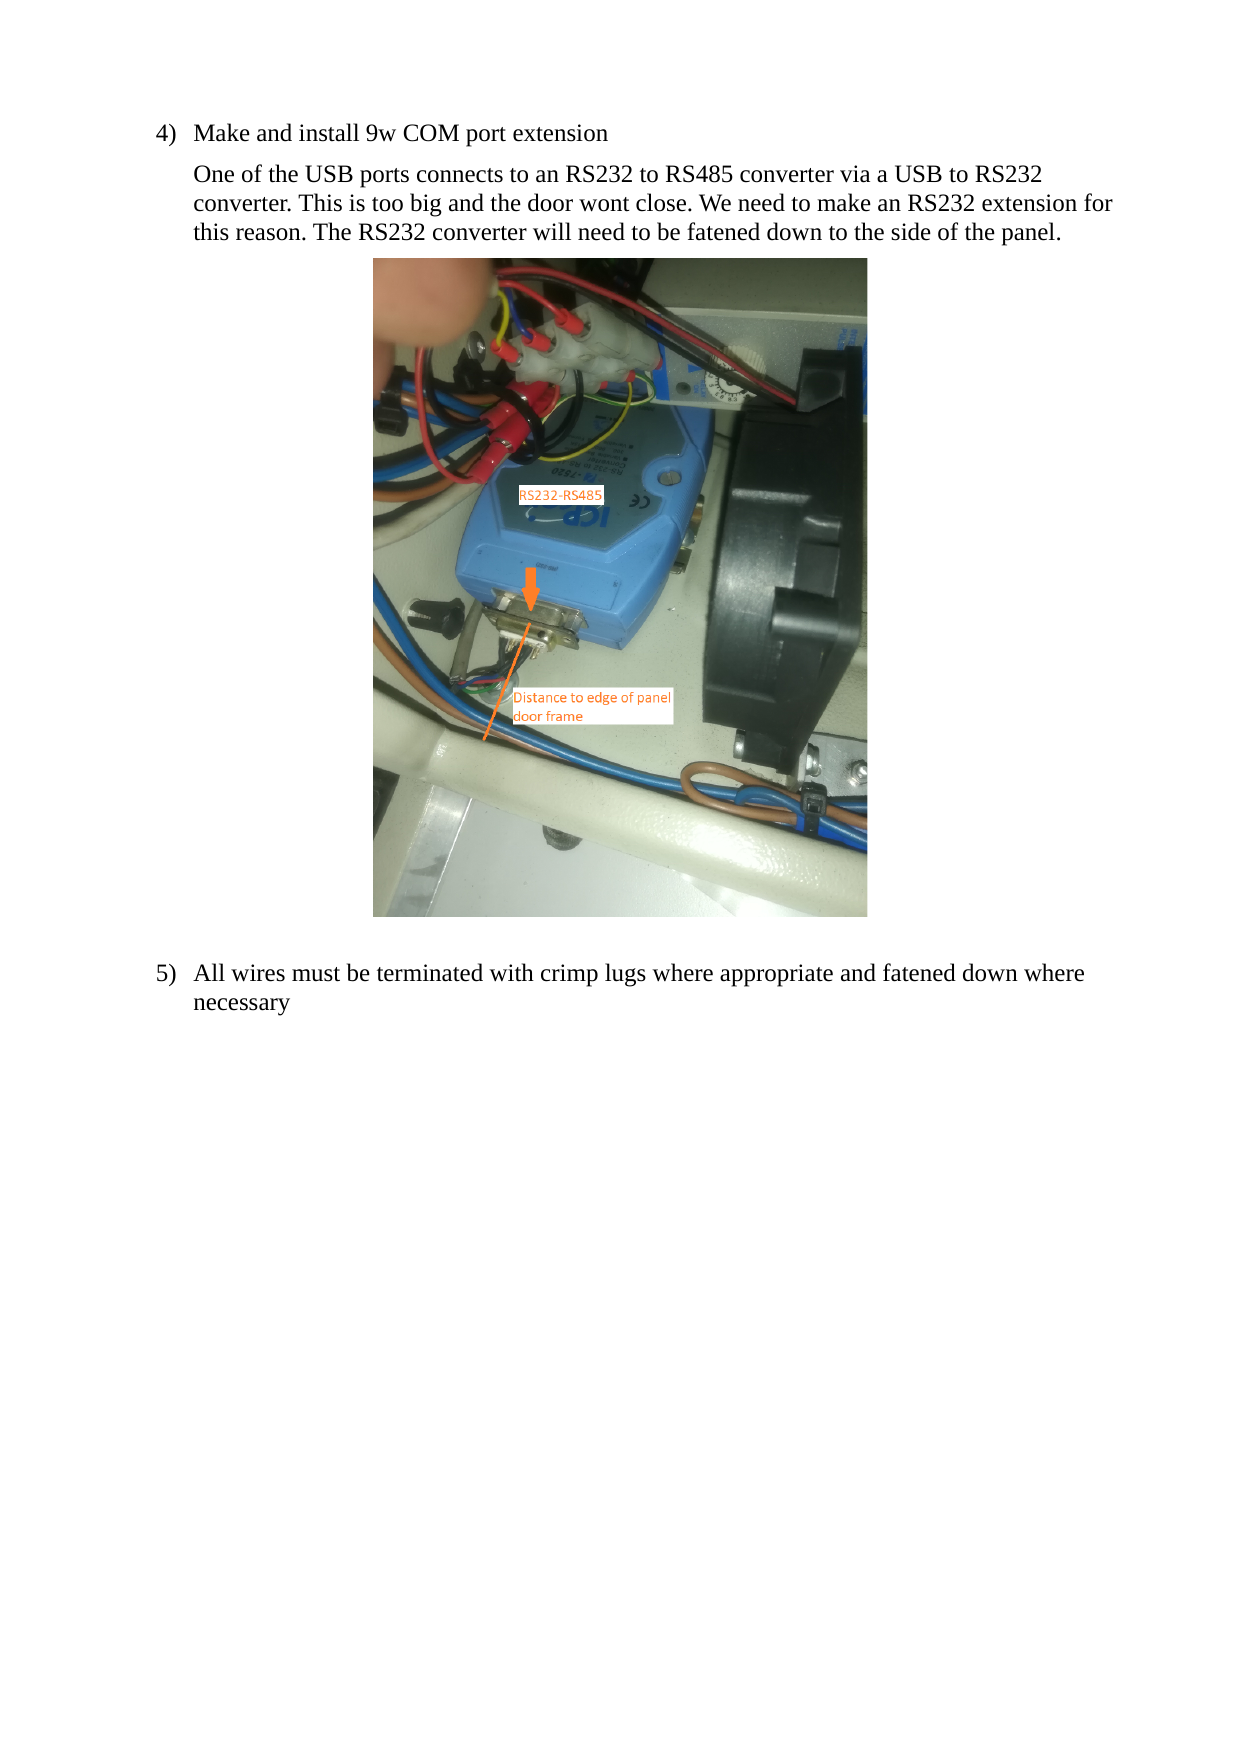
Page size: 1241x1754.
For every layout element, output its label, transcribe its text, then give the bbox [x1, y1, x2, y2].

list Make and install 9w COM port extension [156, 118, 1122, 147]
list One of the USB ports connects to an RS232 to RS485 converter via a USB to RS232 converter. This is too big and the door wont close. We need to make an RS232 extension for this reason. The RS232 converter will need to be fatened down to the side of the panel. [156, 159, 1122, 246]
list All wires must be terminated with crimp lugs where appropriate and fatened down where necessary [156, 958, 1122, 1015]
